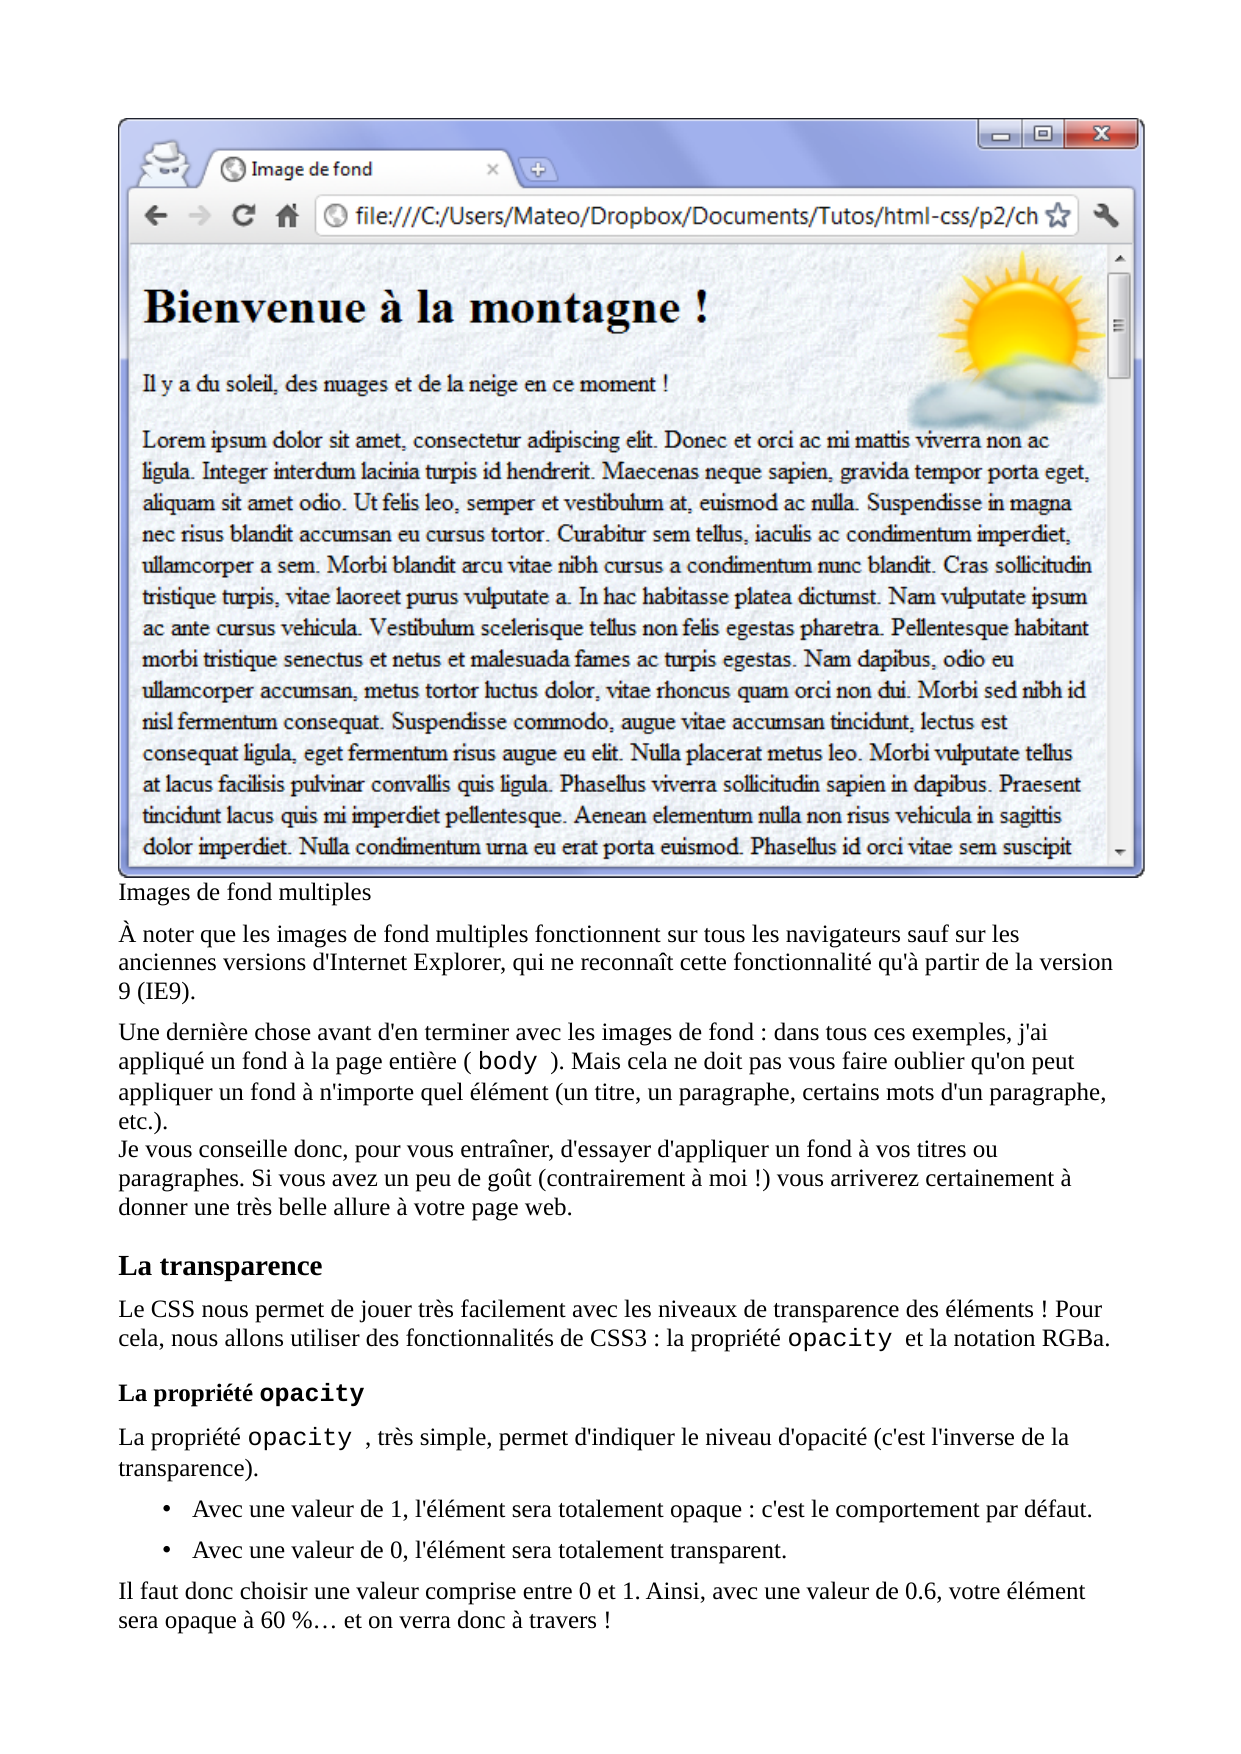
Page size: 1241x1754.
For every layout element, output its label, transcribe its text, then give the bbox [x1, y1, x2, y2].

list Avec une valeur de 1, l'élément sera totalement opaque : c'est le comportement par défaut. [162, 1494, 1122, 1523]
list Avec une valeur de 0, l'élément sera totalement transparent. [162, 1535, 1122, 1564]
text Il faut donc choisir une valeur comprise entre 0 et 1. Ainsi, avec une valeur de 0.6, votre élément sera opaque à 60 %… et on verra donc à travers ! [118, 1576, 1122, 1634]
text Images de fond multiples [118, 878, 1122, 906]
text La propriété opacity , très simple, permet d'indiquer le niveau d'opacité (c'est l'inverse de la transparence). [118, 1422, 1122, 1481]
text À noter que les images de fond multiples fonctionnent sur tous les navigateurs sauf sur les anciennes versions d'Internet Explorer, qui ne reconnaît cette fonctionnalité qu'à partir de la version 9 (IE9). [118, 919, 1122, 1005]
text Le CSS nous permet de jouer très facilement avec les niveaux de transparence des éléments ! Pour cela, nous allons utiliser des fonctionnalités de CSS3 : la propriété opacity et la notation RGBa. [118, 1294, 1122, 1353]
text Une dernière chose avant d'en terminer avec les images de fond : dans tous ces exemples, j'ai appliqué un fond à la page entière ( body ). Mais cela ne doit pas vous faire oublier qu'on peut appliquer un fond à n'importe quel élément (un titre, un paragraphe, certains mots d'un paragraphe, etc.). Je vous conseille donc, pour vous entraîner, d'essayer d'appliquer un fond à vos titres ou paragraphes. Si vous avez un peu de goût (contrairement à moi !) vous arriverez certainement à donner une très belle allure à votre page web. [118, 1017, 1122, 1221]
subtitle La transparence [118, 1248, 1122, 1281]
picture [118, 118, 1145, 878]
subtitle La propriété opacity [118, 1378, 1122, 1409]
